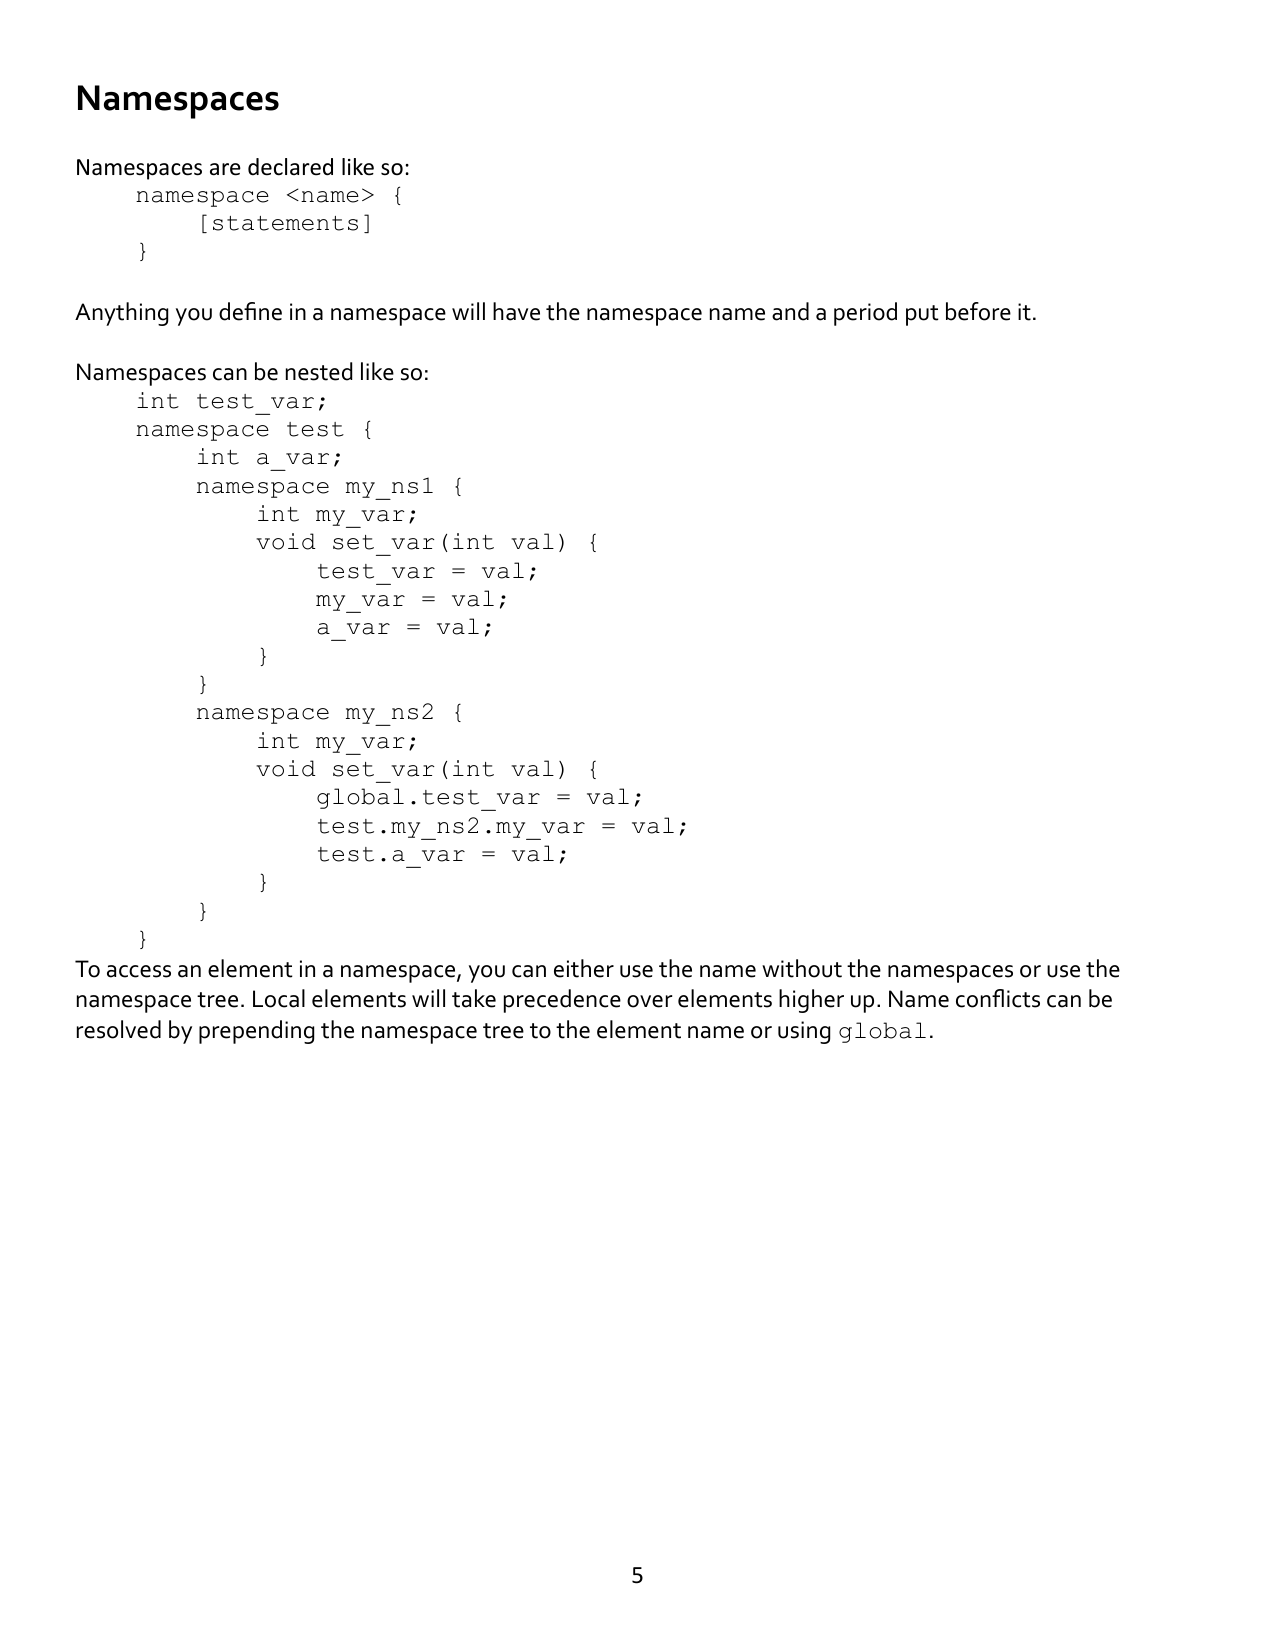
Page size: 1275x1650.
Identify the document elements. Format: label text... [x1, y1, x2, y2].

text } [75, 642, 1200, 671]
text void set_var(int val) { [75, 756, 1200, 784]
text test.a_var = val; [75, 841, 1200, 869]
text } [75, 671, 1200, 699]
text int test_var; [75, 387, 1200, 416]
text [statements] [75, 210, 1200, 238]
text my_var = val; [75, 586, 1200, 614]
text test_var = val; [75, 557, 1200, 586]
text test.my_ns2.my_var = val; [75, 812, 1200, 841]
text global.test_var = val; [75, 784, 1200, 812]
subtitle Namespaces [75, 75, 1200, 120]
text } [75, 869, 1200, 897]
text int a_var; [75, 444, 1200, 472]
text } [75, 897, 1200, 926]
text a_var = val; [75, 614, 1200, 642]
text void set_var(int val) { [75, 529, 1200, 557]
text Namespaces can be nested like so: [75, 357, 1200, 387]
text Namespaces are declared like so: [75, 151, 1200, 181]
text namespace test { [75, 416, 1200, 444]
text int my_var; [75, 501, 1200, 529]
text } [75, 238, 1200, 266]
text namespace <name> { [75, 181, 1200, 210]
text } [75, 926, 1200, 954]
text int my_var; [75, 727, 1200, 756]
text To access an element in a namespace, you can either use the name without the namespaces or use the namespace tree. Local elements will take precedence over elements higher up. Name conflicts can be resolved by prepending the namespace tree to the element name or using global. [75, 954, 1200, 1046]
text Anything you define in a namespace will have the namespace name and a period put before it. [75, 297, 1200, 327]
text namespace my_ns2 { [75, 699, 1200, 727]
text namespace my_ns1 { [75, 472, 1200, 501]
